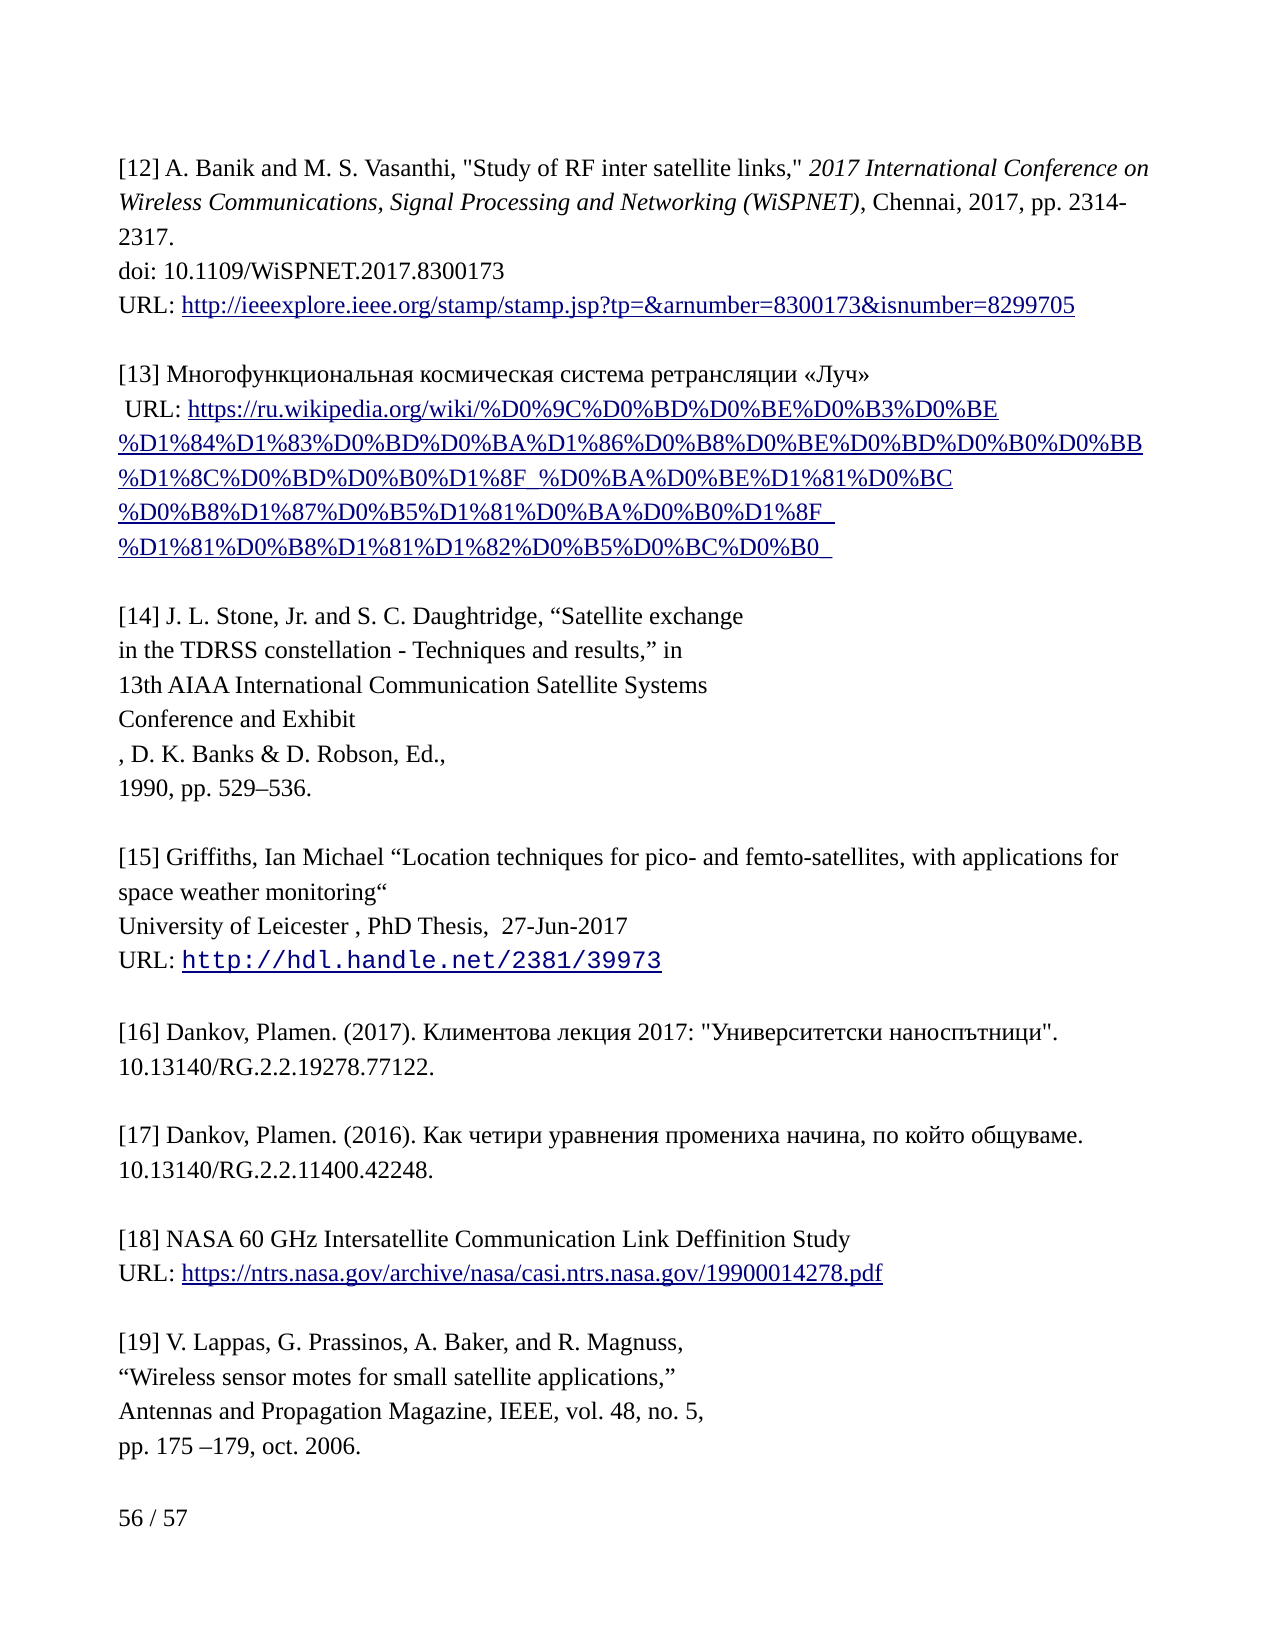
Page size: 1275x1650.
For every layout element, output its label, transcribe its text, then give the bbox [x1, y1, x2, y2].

text 1990, pp. 529–536. [118, 773, 1157, 802]
text pp. 175 –179, oct. 2006. [118, 1431, 1157, 1459]
text in the TDRSS constellation - Techniques and results,” in [118, 635, 1157, 664]
text [17] Dankov, Plamen. (2016). Как четири уравнения промениха начина, по който общуваме. 10.13140/RG.2.2.11400.42248. [118, 1121, 1157, 1184]
text , D. K. Banks & D. Robson, Ed., [118, 739, 1157, 767]
text [15] Griffiths, Ian Michael “Location techniques for pico- and femto-satellites, with applications for space weather monitoring“ [118, 808, 1157, 905]
text URL: https://ntrs.nasa.gov/archive/nasa/casi.ntrs.nasa.gov/19900014278.pdf [118, 1258, 1157, 1287]
text URL: https://ru.wikipedia.org/wiki/%D0%9C%D0%BD%D0%BE%D0%B3%D0%BE%D1%84%D1%83%D0%BD%D0%BA%D1%86%D0%B8%D0%BE%D0%BD%D0%B0%D0%BB%D1%8C%D0%BD%D0%B0%D1%8F_%D0%BA%D0%BE%D1%81%D0%BC%D0%B8%D1%87%D0%B5%D1%81%D0%BA%D0%B0%D1%8F_%D1%81%D0%B8%D1%81%D1%82%D0%B5%D0%BC%D0%B0_ [118, 394, 1157, 561]
text 13th AIAA International Communication Satellite Systems [118, 670, 1157, 698]
text [19] V. Lappas, G. Prassinos, A. Baker, and R. Magnuss, [118, 1327, 1157, 1356]
text Conference and Exhibit [118, 704, 1157, 733]
text URL: http://hdl.handle.net/2381/39973 [118, 946, 1157, 976]
text “Wireless sensor motes for small satellite applications,” [118, 1362, 1157, 1391]
text Antennas and Propagation Magazine, IEEE, vol. 48, no. 5, [118, 1396, 1157, 1425]
text [12] A. Banik and M. S. Vasanthi, "Study of RF inter satellite links," 2017 International Conference on Wireless Communications, Signal Processing and Networking (WiSPNET), Chennai, 2017, pp. 2314-2317. doi: 10.1109/WiSPNET.2017.8300173 URL: http://ieeexplore.ieee.org/stamp/stamp.jsp?tp=&arnumber=8300173&isnumber=8299705 [118, 153, 1157, 319]
text University of Leicester , PhD Thesis, 27-Jun-2017 [118, 911, 1157, 940]
text [18] NASA 60 GHz Intersatellite Communication Link Deffinition Study [118, 1224, 1157, 1253]
text [13] Многофункциональная космическая система ретрансляции «Луч» [118, 359, 1157, 388]
text [14] J. L. Stone, Jr. and S. C. Daughtridge, “Satellite exchange [118, 601, 1157, 629]
text [16] Dankov, Plamen. (2017). Климентова лекция 2017: "Университетски наноспътници". 10.13140/RG.2.2.19278.77122. [118, 1017, 1157, 1080]
